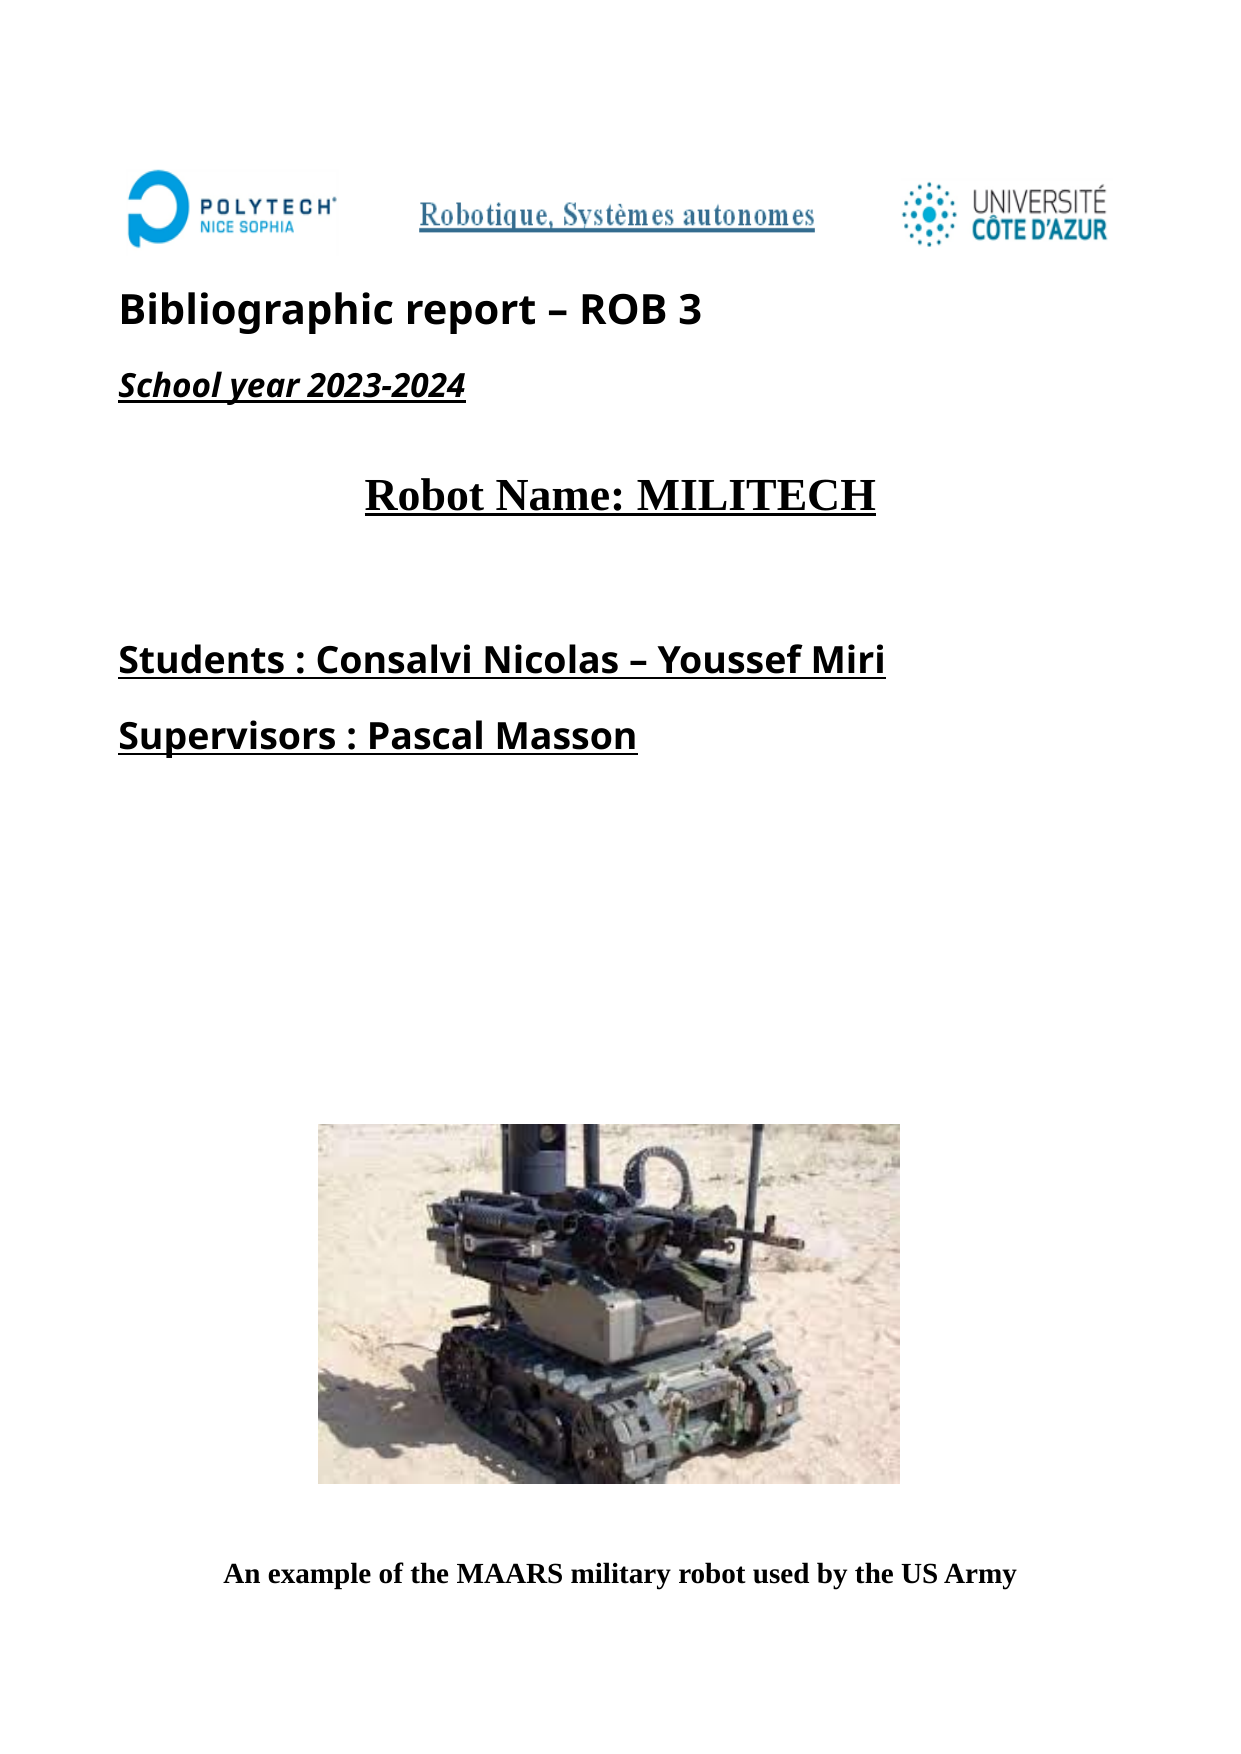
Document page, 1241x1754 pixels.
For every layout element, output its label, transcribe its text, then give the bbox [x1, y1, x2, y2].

text Students : Consalvi Nicolas – Youssef Miri [118, 633, 1122, 684]
text Supervisors : Pascal Masson [118, 709, 1122, 761]
text An example of the MAARS military robot used by the US Army [118, 1556, 1122, 1589]
text Robot Name: MILITECH [118, 468, 1122, 520]
text Bibliographic report – ROB 3 [118, 280, 1122, 337]
text School year 2023-2024 [118, 362, 1122, 407]
